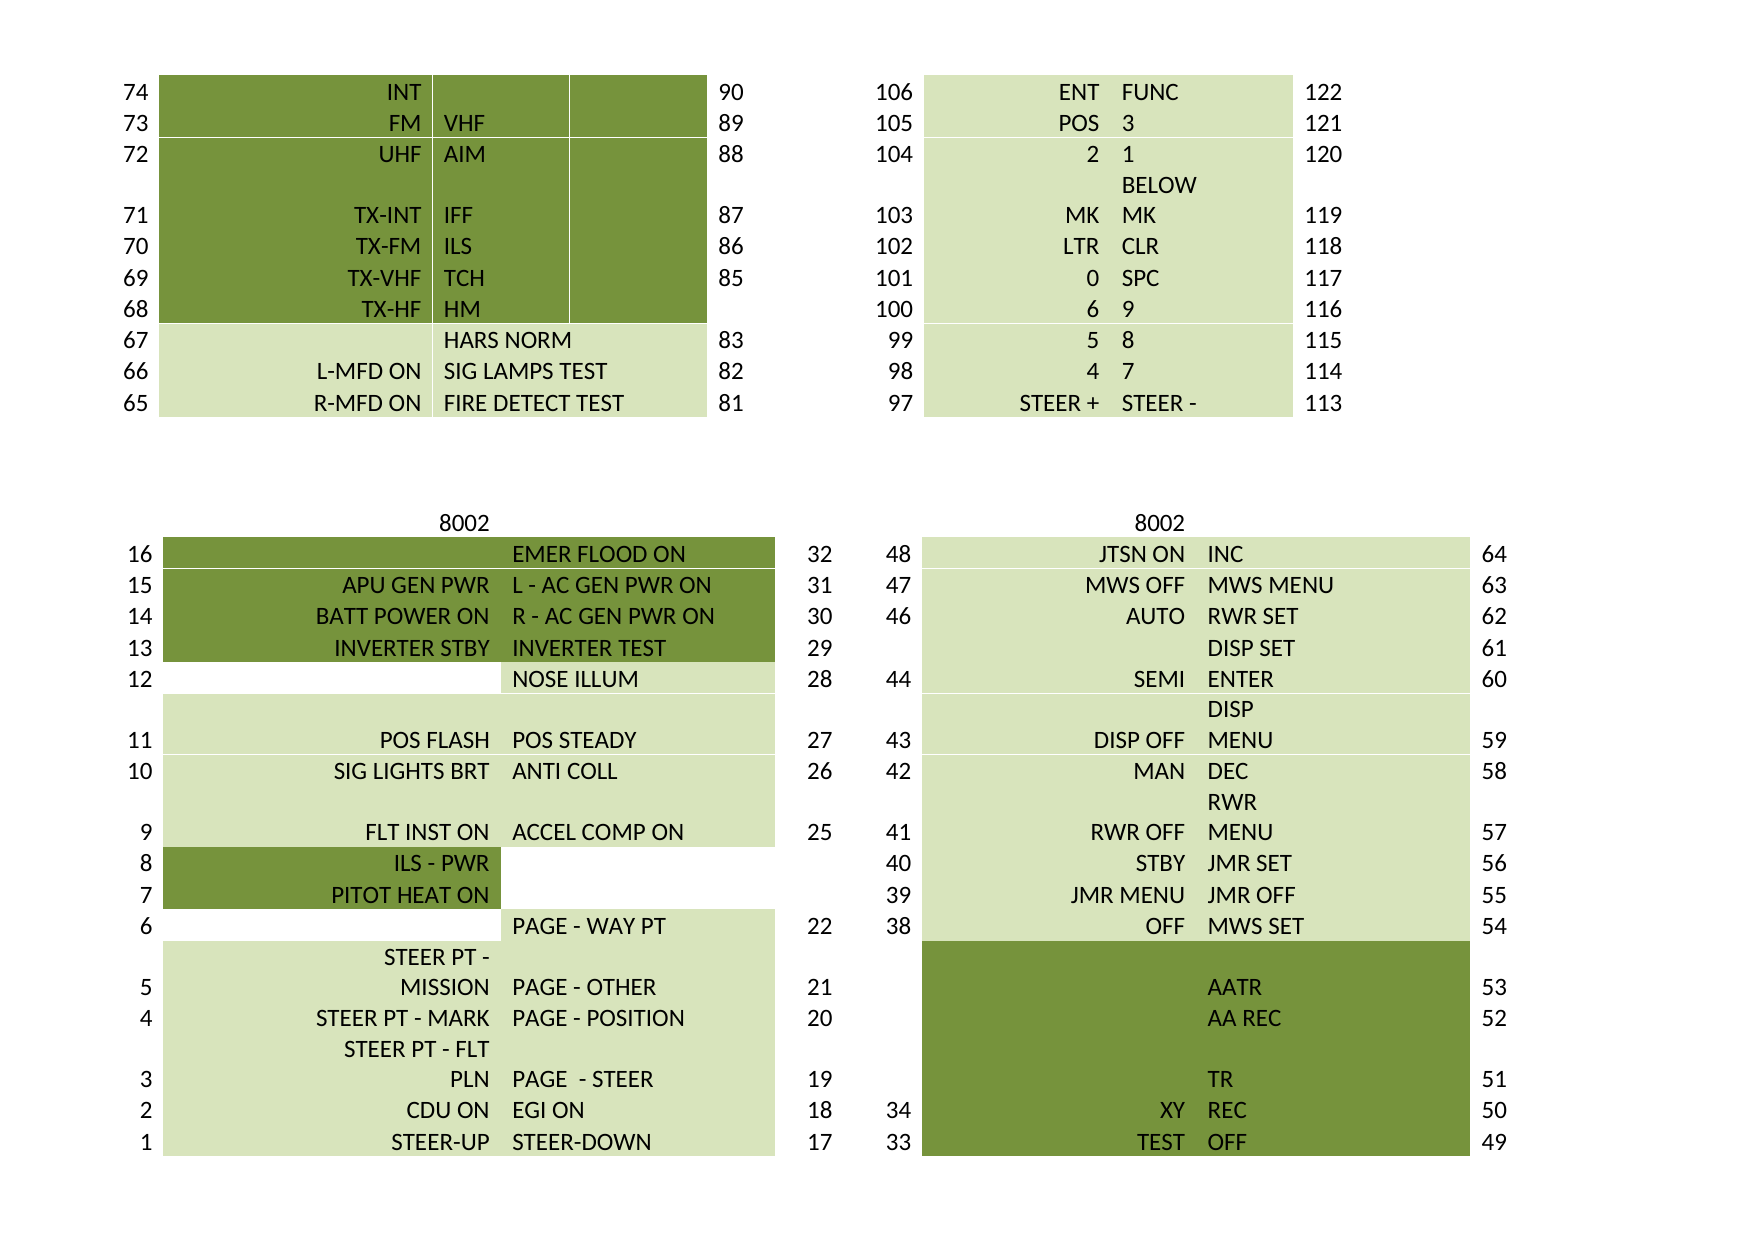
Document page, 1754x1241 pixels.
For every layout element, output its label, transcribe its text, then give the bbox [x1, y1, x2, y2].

table_cell [159, 324, 296, 355]
table_cell R - AC GEN PWR ON [501, 600, 775, 631]
table_cell [1059, 1002, 1196, 1033]
table_cell 4 [924, 355, 1110, 386]
table_cell [1247, 138, 1293, 169]
table_cell [1059, 631, 1196, 662]
table_cell [1333, 941, 1470, 1002]
table_cell [159, 386, 296, 417]
table_cell LTR [924, 230, 1110, 261]
table_cell STEER-UP [300, 1125, 501, 1156]
table_header [1196, 506, 1333, 537]
table_cell POS [924, 106, 1110, 137]
table_cell [433, 417, 569, 448]
table_cell 10 [75, 755, 163, 786]
table_cell 41 [843, 786, 922, 847]
table_cell MWS SET [1196, 909, 1333, 941]
table_cell [763, 324, 843, 355]
table_cell [844, 417, 924, 448]
table_header [775, 506, 843, 537]
table_cell 12 [75, 662, 163, 693]
table_cell [1333, 1125, 1470, 1156]
table_cell 118 [1293, 230, 1522, 261]
table_cell [763, 230, 843, 261]
table_cell [159, 169, 296, 230]
table_cell 100 [844, 292, 924, 323]
table_header [922, 506, 1059, 537]
table_cell 48 [843, 537, 922, 568]
table_cell [163, 694, 300, 754]
table_cell 5 [75, 941, 163, 1002]
table_cell 114 [1293, 355, 1522, 386]
table_cell VHF [433, 106, 569, 137]
table_cell R-MFD ON [296, 386, 432, 417]
table_cell BELOW MK [1110, 169, 1247, 230]
table_cell [570, 169, 707, 230]
table_cell 113 [1293, 386, 1522, 417]
table_header 8002 [300, 506, 501, 537]
table_cell 5 [924, 324, 1110, 355]
table_cell ENT [924, 75, 1110, 106]
table_cell 11 [75, 694, 163, 754]
table_cell JMR OFF [1196, 878, 1333, 909]
table_cell [1247, 386, 1293, 417]
table_cell POS FLASH [300, 694, 501, 754]
table_cell 90 [707, 75, 763, 106]
table_cell [1110, 417, 1247, 448]
table_cell [922, 600, 1059, 631]
table_cell SEMI [1059, 662, 1196, 693]
table_cell [501, 878, 638, 909]
table_cell 21 [775, 941, 843, 1002]
table_cell [163, 1125, 300, 1156]
table_cell 115 [1293, 324, 1522, 355]
table_cell TEST [1059, 1125, 1196, 1156]
table_cell 119 [1293, 169, 1522, 230]
table_cell [1333, 662, 1470, 693]
table_cell 38 [843, 909, 922, 941]
table_cell 2 [75, 1094, 163, 1125]
table_cell [763, 261, 843, 292]
table_cell [501, 847, 638, 878]
table_cell [570, 138, 707, 169]
table_cell [163, 600, 300, 631]
table_cell [163, 1033, 300, 1094]
table_cell [1247, 230, 1293, 261]
table_cell 87 [707, 169, 763, 230]
table_cell 19 [775, 1033, 843, 1094]
table_cell [922, 1094, 1059, 1125]
table_cell 55 [1470, 878, 1547, 909]
table_cell UHF [296, 138, 432, 169]
table_cell TX-VHF [296, 261, 432, 292]
table_cell 18 [775, 1094, 843, 1125]
table_cell [763, 75, 843, 106]
table_cell 32 [775, 537, 843, 568]
table_cell AIM [433, 138, 569, 169]
table_cell ENTER [1196, 662, 1333, 693]
table_header [501, 506, 638, 537]
table_cell [763, 169, 843, 230]
table_cell 7 [75, 878, 163, 909]
table_cell 27 [775, 694, 843, 754]
table_cell [163, 909, 300, 941]
table_cell 117 [1293, 261, 1522, 292]
table_cell TCH [433, 261, 569, 292]
table_cell 69 [75, 261, 159, 292]
table_cell [1333, 600, 1470, 631]
table_cell MWS MENU [1196, 569, 1470, 600]
table_cell 26 [775, 755, 843, 786]
table_cell [922, 662, 1059, 693]
table_cell 17 [775, 1125, 843, 1156]
table_cell [159, 230, 296, 261]
table_cell SIG LIGHTS BRT [300, 755, 501, 786]
table_cell JMR SET [1196, 847, 1333, 878]
table_cell POS STEADY [501, 694, 775, 754]
table_cell [1333, 1033, 1470, 1094]
table_header [638, 506, 775, 537]
table_cell [570, 75, 707, 106]
table_cell [570, 292, 707, 323]
table_cell STEER-DOWN [501, 1125, 775, 1156]
table_cell AA REC [1196, 1002, 1333, 1033]
table_cell L - AC GEN PWR ON [501, 569, 775, 600]
table_header [163, 506, 300, 537]
table_cell [159, 261, 296, 292]
table_cell FIRE DETECT TEST [433, 386, 707, 417]
table_cell [922, 1033, 1059, 1094]
table_cell STEER PT - FLT PLN [300, 1033, 501, 1094]
table_cell STEER - [1110, 386, 1247, 417]
table_cell FLT INST ON [300, 786, 501, 847]
table_cell [1333, 631, 1470, 662]
table_cell FUNC [1110, 75, 1247, 106]
table_cell [1247, 106, 1293, 137]
table_cell ANTI COLL [501, 755, 638, 786]
table_cell [1333, 878, 1470, 909]
table_cell 74 [75, 75, 159, 106]
table_cell [924, 417, 1110, 448]
table_cell HM [433, 292, 569, 323]
table_cell [1247, 75, 1293, 106]
table_cell 1 [1110, 138, 1247, 169]
table_cell 6 [75, 909, 163, 941]
table_cell [763, 417, 843, 448]
table_cell 121 [1293, 106, 1522, 137]
table_cell INVERTER STBY [300, 631, 501, 662]
table_cell 85 [707, 261, 763, 292]
table_cell [1333, 1002, 1470, 1033]
table_cell AUTO [1059, 600, 1196, 631]
table_header [1470, 506, 1547, 537]
table_cell 52 [1470, 1002, 1547, 1033]
table_cell [163, 847, 300, 878]
table_cell [922, 569, 1059, 600]
table_cell [1247, 417, 1293, 448]
table_cell 43 [843, 694, 922, 754]
table_cell [707, 292, 763, 323]
table_cell SPC [1110, 261, 1247, 292]
table_cell [159, 138, 296, 169]
table_cell 63 [1470, 569, 1547, 600]
table_cell STEER + [924, 386, 1110, 417]
table_cell 70 [75, 230, 159, 261]
table_cell [638, 755, 775, 786]
table_cell 30 [775, 600, 843, 631]
table_cell [843, 941, 922, 1002]
table_cell [300, 909, 501, 941]
table_cell [922, 631, 1059, 662]
table_cell 65 [75, 386, 159, 417]
table_cell 2 [924, 138, 1110, 169]
table_cell [763, 355, 843, 386]
table_cell DISP MENU [1196, 694, 1333, 754]
table_cell 20 [775, 1002, 843, 1033]
table_cell 0 [924, 261, 1110, 292]
table_cell 57 [1470, 786, 1547, 847]
table_cell 33 [843, 1125, 922, 1156]
table_cell [922, 941, 1059, 1002]
table_cell 122 [1293, 75, 1522, 106]
table_cell [1333, 1094, 1470, 1125]
table_cell ILS - PWR [300, 847, 501, 878]
table_cell CDU ON [300, 1094, 501, 1125]
table_cell TX-HF [296, 292, 432, 323]
table_cell [922, 909, 1059, 941]
table_cell [1333, 537, 1470, 568]
table_cell 62 [1470, 600, 1547, 631]
table_cell [163, 1002, 300, 1033]
table_cell MK [924, 169, 1110, 230]
table_cell [163, 662, 300, 693]
table_cell RWR OFF [1059, 786, 1196, 847]
table_cell [163, 1094, 300, 1125]
table_cell [163, 631, 300, 662]
table_cell 103 [844, 169, 924, 230]
table_cell [163, 755, 300, 786]
table_cell [1247, 261, 1293, 292]
table_cell [163, 537, 300, 568]
table_cell 50 [1470, 1094, 1547, 1125]
table_header 8002 [1059, 506, 1196, 537]
table_cell [775, 878, 843, 909]
table_cell INVERTER TEST [501, 631, 775, 662]
table_cell OFF [1196, 1125, 1333, 1156]
table_cell [296, 417, 432, 448]
table_cell 49 [1470, 1125, 1547, 1156]
table_cell 42 [843, 755, 922, 786]
table_cell 58 [1470, 755, 1547, 786]
table_cell NOSE ILLUM [501, 662, 775, 693]
table_cell 40 [843, 847, 922, 878]
table_cell RWR SET [1196, 600, 1333, 631]
table_cell [763, 138, 843, 169]
table_cell SIG LAMPS TEST [433, 355, 707, 386]
table_cell 22 [775, 909, 843, 941]
table_cell [1333, 909, 1470, 941]
table_cell [638, 1094, 775, 1125]
table_cell [1247, 324, 1293, 355]
table_cell DISP SET [1196, 631, 1333, 662]
table_cell [707, 417, 763, 448]
table_cell 89 [707, 106, 763, 137]
table_cell [433, 75, 569, 106]
table_cell [763, 292, 843, 323]
table_cell HARS NORM [433, 324, 707, 355]
table_cell PAGE - POSITION [501, 1002, 775, 1033]
table_cell 97 [844, 386, 924, 417]
table_cell ACCEL COMP ON [501, 786, 775, 847]
table_cell [570, 106, 707, 137]
table_cell 56 [1470, 847, 1547, 878]
table_cell 98 [844, 355, 924, 386]
table_cell [300, 537, 501, 568]
table_cell [1293, 417, 1522, 448]
table_cell 86 [707, 230, 763, 261]
table_cell [843, 631, 922, 662]
table_cell EMER FLOOD ON [501, 537, 775, 568]
table_cell 66 [75, 355, 159, 386]
table_cell 67 [75, 324, 159, 355]
table_cell ILS [433, 230, 569, 261]
table_cell [1247, 292, 1293, 323]
table_cell 31 [775, 569, 843, 600]
table_cell 116 [1293, 292, 1522, 323]
table_cell 1 [75, 1125, 163, 1156]
table_cell TX-INT [296, 169, 432, 230]
table_cell [922, 694, 1059, 754]
table_cell 39 [843, 878, 922, 909]
table_cell INC [1196, 537, 1333, 568]
table_cell 73 [75, 106, 159, 137]
table_cell 68 [75, 292, 159, 323]
table_cell 82 [707, 355, 763, 386]
table_cell [638, 878, 775, 909]
table_cell 88 [707, 138, 763, 169]
table_cell 46 [843, 600, 922, 631]
table_cell [843, 1033, 922, 1094]
table_cell [300, 662, 501, 693]
table_cell MAN [1059, 755, 1196, 786]
table_header [75, 506, 163, 537]
table_cell 15 [75, 569, 163, 600]
table_cell 25 [775, 786, 843, 847]
table_cell [296, 324, 432, 355]
table_cell [163, 786, 300, 847]
table_cell JMR MENU [1059, 878, 1196, 909]
table_cell [159, 417, 296, 448]
table_cell 9 [1110, 292, 1247, 323]
table_cell 99 [844, 324, 924, 355]
table_cell [1247, 355, 1293, 386]
table_cell [763, 106, 843, 137]
table_cell BATT POWER ON [300, 600, 501, 631]
table_cell OFF [1059, 909, 1196, 941]
table_cell PITOT HEAT ON [300, 878, 501, 909]
table_cell PAGE - WAY PT [501, 909, 775, 941]
table_header [843, 506, 922, 537]
table_cell 34 [843, 1094, 922, 1125]
table_cell FM [296, 106, 432, 137]
table_cell [775, 847, 843, 878]
table_cell PAGE - OTHER [501, 941, 775, 1002]
table_cell STBY [1059, 847, 1196, 878]
table_cell 54 [1470, 909, 1547, 941]
table_cell [1059, 1033, 1196, 1094]
table_cell [922, 537, 1059, 568]
table_cell [570, 230, 707, 261]
table_cell DEC [1196, 755, 1333, 786]
table_cell 83 [707, 324, 763, 355]
table_cell 53 [1470, 941, 1547, 1002]
table_cell [570, 417, 707, 448]
table_cell 102 [844, 230, 924, 261]
table_cell [843, 1002, 922, 1033]
table_cell [638, 847, 775, 878]
table_cell 104 [844, 138, 924, 169]
table_cell JTSN ON [1059, 537, 1196, 568]
table_cell L-MFD ON [296, 355, 432, 386]
table_cell [763, 386, 843, 417]
table_cell [922, 847, 1059, 878]
table_cell [922, 755, 1059, 786]
table_cell [922, 1125, 1059, 1156]
table_cell [922, 786, 1059, 847]
table_cell 59 [1470, 694, 1547, 754]
table_cell [1333, 755, 1470, 786]
table_cell 101 [844, 261, 924, 292]
table_cell REC [1196, 1094, 1333, 1125]
table_cell [1333, 694, 1470, 754]
table_cell 14 [75, 600, 163, 631]
table_cell STEER PT - MISSION [300, 941, 501, 1002]
table_cell 61 [1470, 631, 1547, 662]
table_cell 16 [75, 537, 163, 568]
table_cell XY [1059, 1094, 1196, 1125]
table_cell 120 [1293, 138, 1522, 169]
table_cell 60 [1470, 662, 1547, 693]
table_cell 81 [707, 386, 763, 417]
table_cell [1059, 941, 1196, 1002]
table_cell 3 [1110, 106, 1247, 137]
table_cell 7 [1110, 355, 1247, 386]
table_cell [1333, 847, 1470, 878]
table_cell 9 [75, 786, 163, 847]
table_cell MWS OFF [1059, 569, 1196, 600]
table_cell 13 [75, 631, 163, 662]
table_cell STEER PT - MARK [300, 1002, 501, 1033]
table_cell APU GEN PWR [300, 569, 501, 600]
table_cell 106 [844, 75, 924, 106]
table_cell TR [1196, 1033, 1333, 1094]
table_cell [1247, 169, 1293, 230]
table_cell [570, 261, 707, 292]
table_cell 3 [75, 1033, 163, 1094]
table_cell [163, 569, 300, 600]
table_cell 64 [1470, 537, 1547, 568]
table_cell IFF [433, 169, 569, 230]
table_cell [159, 355, 296, 386]
table_cell 44 [843, 662, 922, 693]
table_cell DISP OFF [1059, 694, 1196, 754]
table_cell [159, 75, 296, 106]
table_cell AATR [1196, 941, 1333, 1002]
table_cell 29 [775, 631, 843, 662]
table_cell [159, 292, 296, 323]
table_cell 8 [75, 847, 163, 878]
table_cell RWR MENU [1196, 786, 1333, 847]
table_cell INT [296, 75, 432, 106]
table_cell 8 [1110, 324, 1247, 355]
table_cell CLR [1110, 230, 1247, 261]
table_cell [75, 417, 159, 448]
table_cell TX-FM [296, 230, 432, 261]
table_cell [163, 878, 300, 909]
table_cell [163, 941, 300, 1002]
table_cell 47 [843, 569, 922, 600]
table_cell 105 [844, 106, 924, 137]
table_cell [922, 1002, 1059, 1033]
table_cell 6 [924, 292, 1110, 323]
table_cell 71 [75, 169, 159, 230]
table_header [1333, 506, 1470, 537]
table_cell 4 [75, 1002, 163, 1033]
table_cell EGI ON [501, 1094, 638, 1125]
table_cell [1333, 786, 1470, 847]
table_cell 72 [75, 138, 159, 169]
table_cell 51 [1470, 1033, 1547, 1094]
table_cell 28 [775, 662, 843, 693]
table_cell PAGE - STEER [501, 1033, 775, 1094]
table_cell [159, 106, 296, 137]
table_cell [922, 878, 1059, 909]
